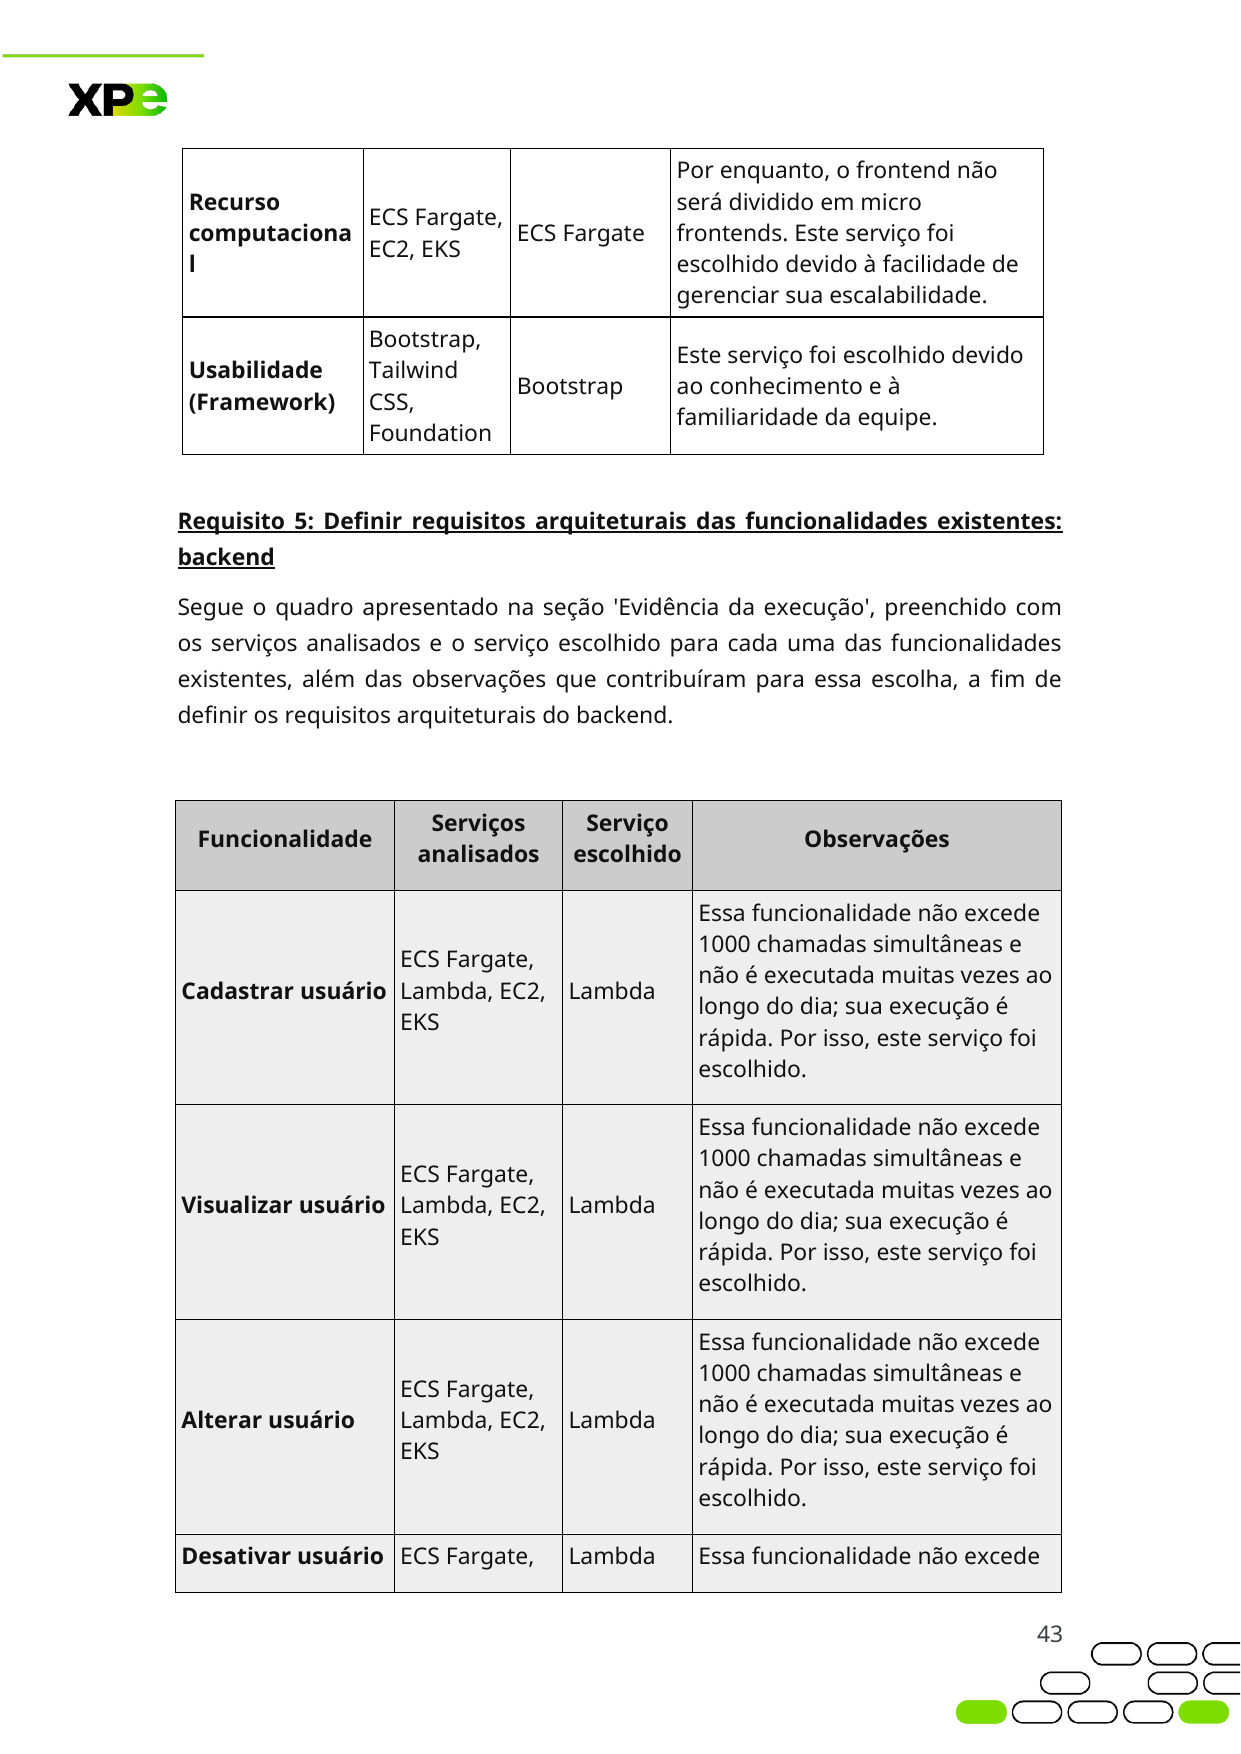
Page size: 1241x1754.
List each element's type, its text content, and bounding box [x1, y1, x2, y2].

table_cell Essa funcionalidade não excede 1000 chamadas simultâneas e não é executada muitas vezes ao longo do dia; sua execução é rápida. Por isso, este serviço foi escolhido. [693, 891, 1061, 1104]
table_cell ECS Fargate, Lambda, EC2, EKS [395, 1105, 562, 1319]
table_cell Recurso computacional [183, 149, 363, 316]
table_cell Bootstrap [511, 318, 670, 454]
table_cell ECS Fargate, Lambda, EC2, EKS [395, 1320, 562, 1533]
table_cell Lambda [563, 891, 692, 1104]
table_cell Essa funcionalidade não excede [693, 1535, 1061, 1592]
table_cell Usabilidade (Framework) [183, 318, 363, 454]
table_cell Essa funcionalidade não excede 1000 chamadas simultâneas e não é executada muitas vezes ao longo do dia; sua execução é rápida. Por isso, este serviço foi escolhido. [693, 1105, 1061, 1319]
table_header Serviço escolhido [563, 801, 692, 890]
table_header Observações [693, 801, 1061, 890]
table_cell ECS Fargate [511, 149, 670, 316]
text Requisito 5: Definir requisitos arquiteturais das funcionalidades existentes: [177, 505, 1063, 531]
table_header Funcionalidade [176, 801, 394, 890]
table_header Serviços analisados [395, 801, 562, 890]
picture [2, 51, 205, 148]
table_cell Alterar usuário [176, 1320, 394, 1533]
table_cell Desativar usuário [176, 1535, 394, 1592]
table_cell Este serviço foi escolhido devido ao conhecimento e à familiaridade da equipe. [671, 318, 1043, 454]
table_cell Por enquanto, o frontend não será dividido em micro frontends. Este serviço foi escolhido devido à facilidade de gerenciar sua escalabilidade. [671, 149, 1043, 316]
text backend [177, 532, 1063, 572]
table_cell Visualizar usuário [176, 1105, 394, 1319]
table_cell Cadastrar usuário [176, 891, 394, 1104]
text Segue o quadro apresentado na seção 'Evidência da execução', preenchido com os serviços analisados e o serviço escolhido para cada uma das funcionalidades existentes, além das observações que contribuíram para essa escolha, a fim de definir os requisitos arquiteturais do backend. [177, 591, 1063, 730]
table_cell Lambda [563, 1535, 692, 1592]
picture [955, 1642, 1241, 1724]
table_cell Essa funcionalidade não excede 1000 chamadas simultâneas e não é executada muitas vezes ao longo do dia; sua execução é rápida. Por isso, este serviço foi escolhido. [693, 1320, 1061, 1533]
table_cell ECS Fargate, EC2, EKS [364, 149, 510, 316]
table_cell Lambda [563, 1105, 692, 1319]
table_cell Bootstrap, Tailwind CSS, Foundation [364, 318, 510, 454]
table_cell Lambda [563, 1320, 692, 1533]
table_cell ECS Fargate, [395, 1535, 562, 1592]
table_cell ECS Fargate, Lambda, EC2, EKS [395, 891, 562, 1104]
